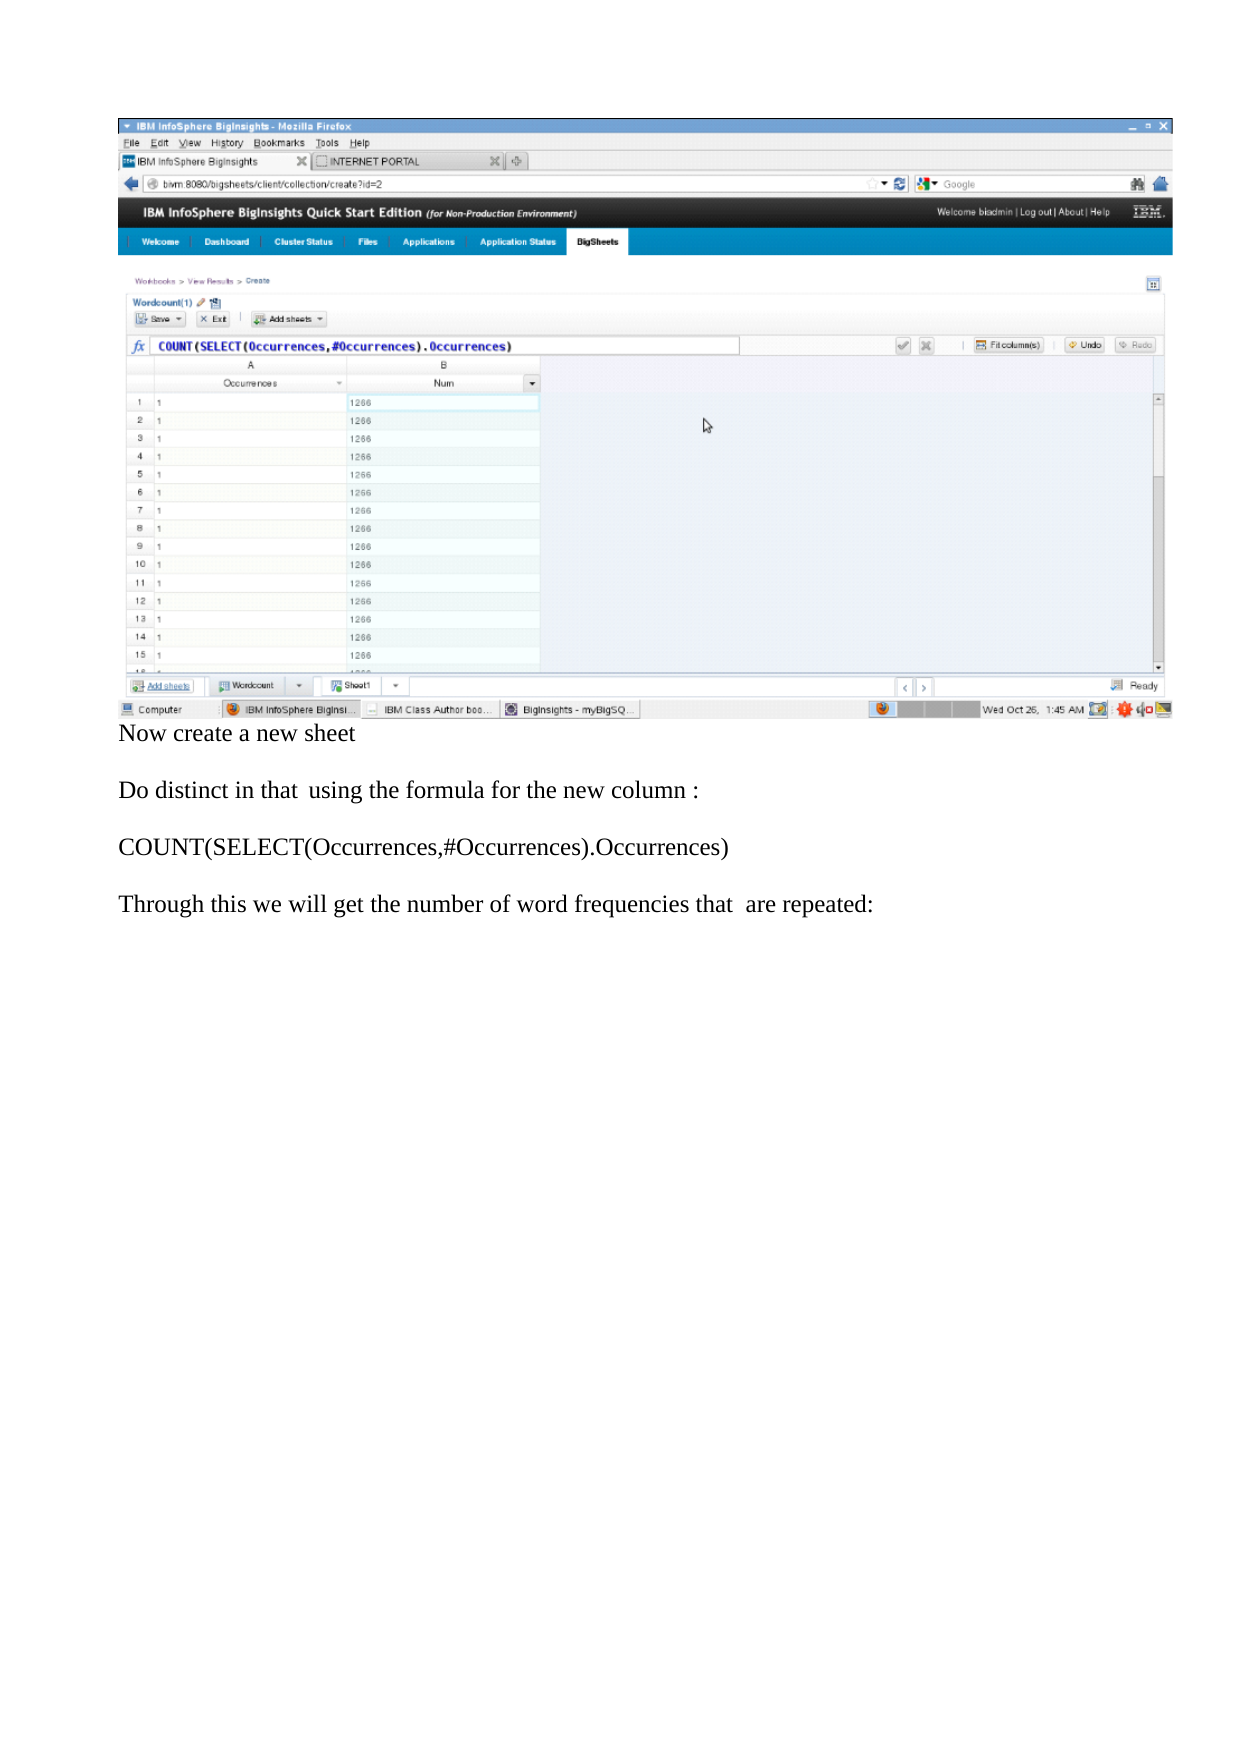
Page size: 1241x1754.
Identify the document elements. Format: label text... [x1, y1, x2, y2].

text COUNT(SELECT(Occurrences,#Occurrences).Occurrences) [118, 832, 1122, 861]
text Now create a new sheet [118, 719, 1122, 747]
text Through this we will get the number of word frequencies that are repeated: [118, 889, 1122, 917]
text Do distinct in that using the formula for the new column : [118, 775, 1122, 804]
